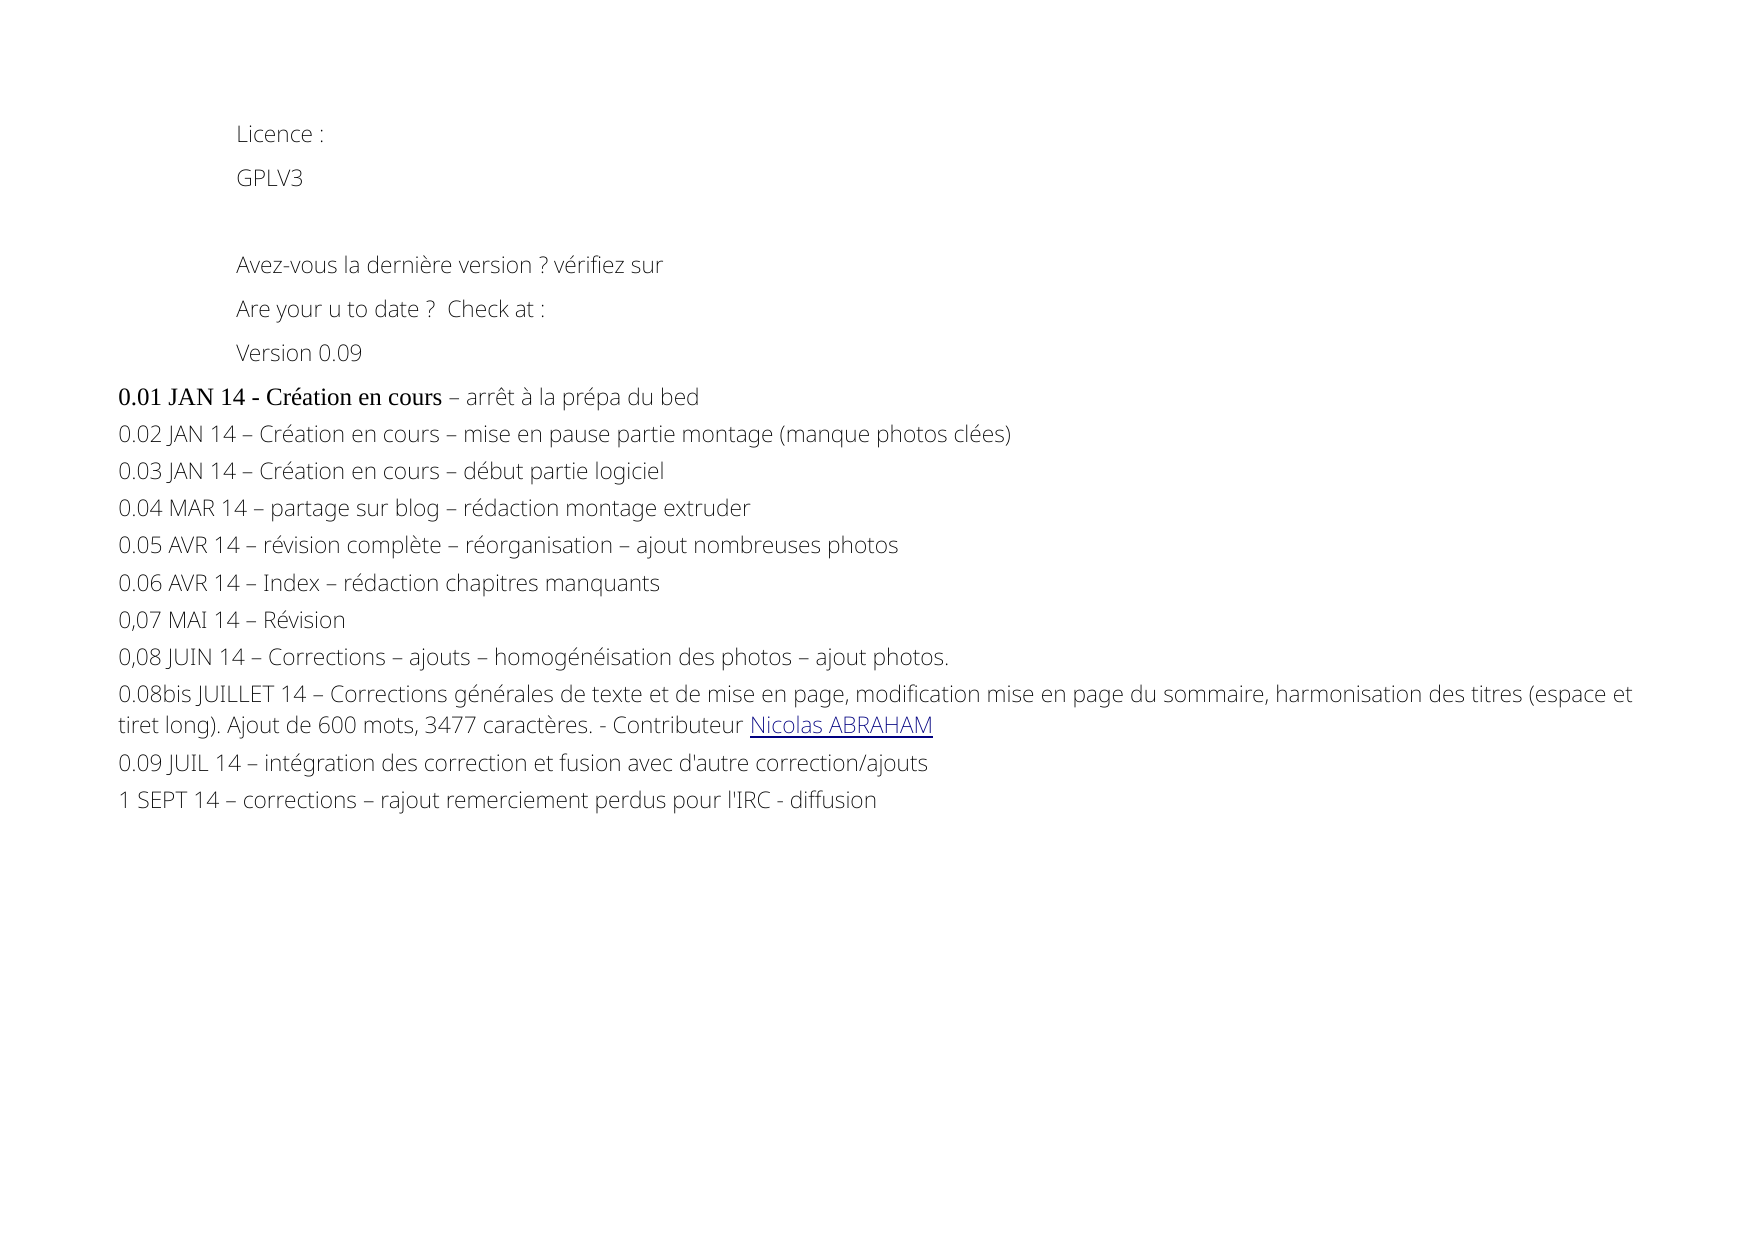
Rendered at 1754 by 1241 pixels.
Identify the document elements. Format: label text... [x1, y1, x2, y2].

text 0.08bis JUILLET 14 – Corrections générales de texte et de mise en page, modification mise en page du sommaire, harmonisation des titres (espace et tiret long). Ajout de 600 mots, 3477 caractères. - Contributeur Nicolas ABRAHAM [118, 678, 1636, 741]
text 0.09 JUIL 14 – intégration des correction et fusion avec d'autre correction/ajouts [118, 747, 1636, 778]
text GPLV3 [118, 162, 1636, 193]
text 0.06 AVR 14 – Index – rédaction chapitres manquants [118, 567, 1636, 598]
text 0.03 JAN 14 – Création en cours – début partie logiciel [118, 455, 1636, 486]
text 0.01 JAN 14 - Création en cours – arrêt à la prépa du bed [118, 381, 1636, 412]
text 0,08 JUIN 14 – Corrections – ajouts – homogénéisation des photos – ajout photos. [118, 641, 1636, 672]
text 1 SEPT 14 – corrections – rajout remerciement perdus pour l'IRC - diffusion [118, 784, 1636, 815]
text 0.04 MAR 14 – partage sur blog – rédaction montage extruder [118, 492, 1636, 523]
text 0,07 MAI 14 – Révision [118, 604, 1636, 635]
text Licence : [118, 118, 1636, 149]
text Are your u to date ? Check at : [118, 293, 1636, 324]
text 0.05 AVR 14 – révision complète – réorganisation – ajout nombreuses photos [118, 529, 1636, 561]
text Avez-vous la dernière version ? vérifiez sur [118, 249, 1636, 281]
text 0.02 JAN 14 – Création en cours – mise en pause partie montage (manque photos clées) [118, 418, 1636, 449]
text Version 0.09 [118, 337, 1636, 368]
